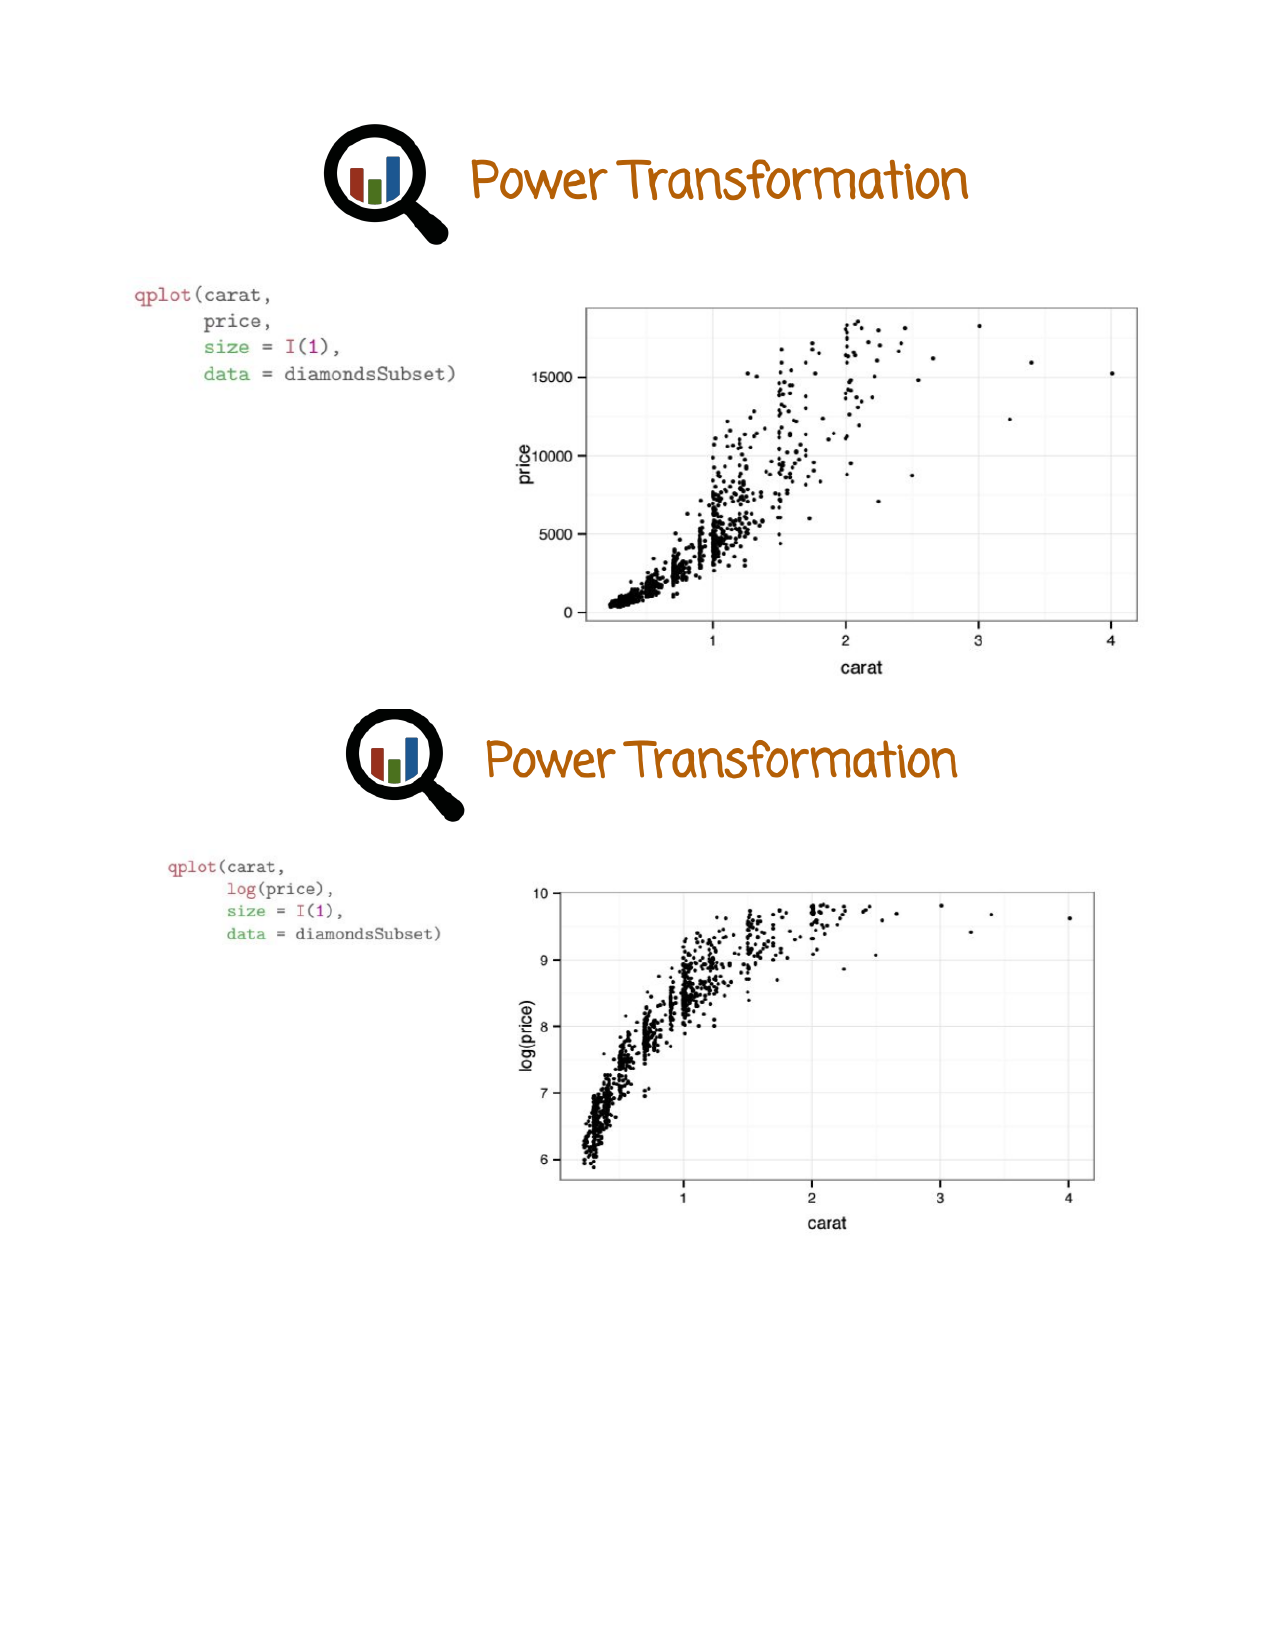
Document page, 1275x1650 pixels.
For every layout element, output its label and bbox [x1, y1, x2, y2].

picture [118, 709, 1157, 1239]
picture [118, 118, 1157, 681]
